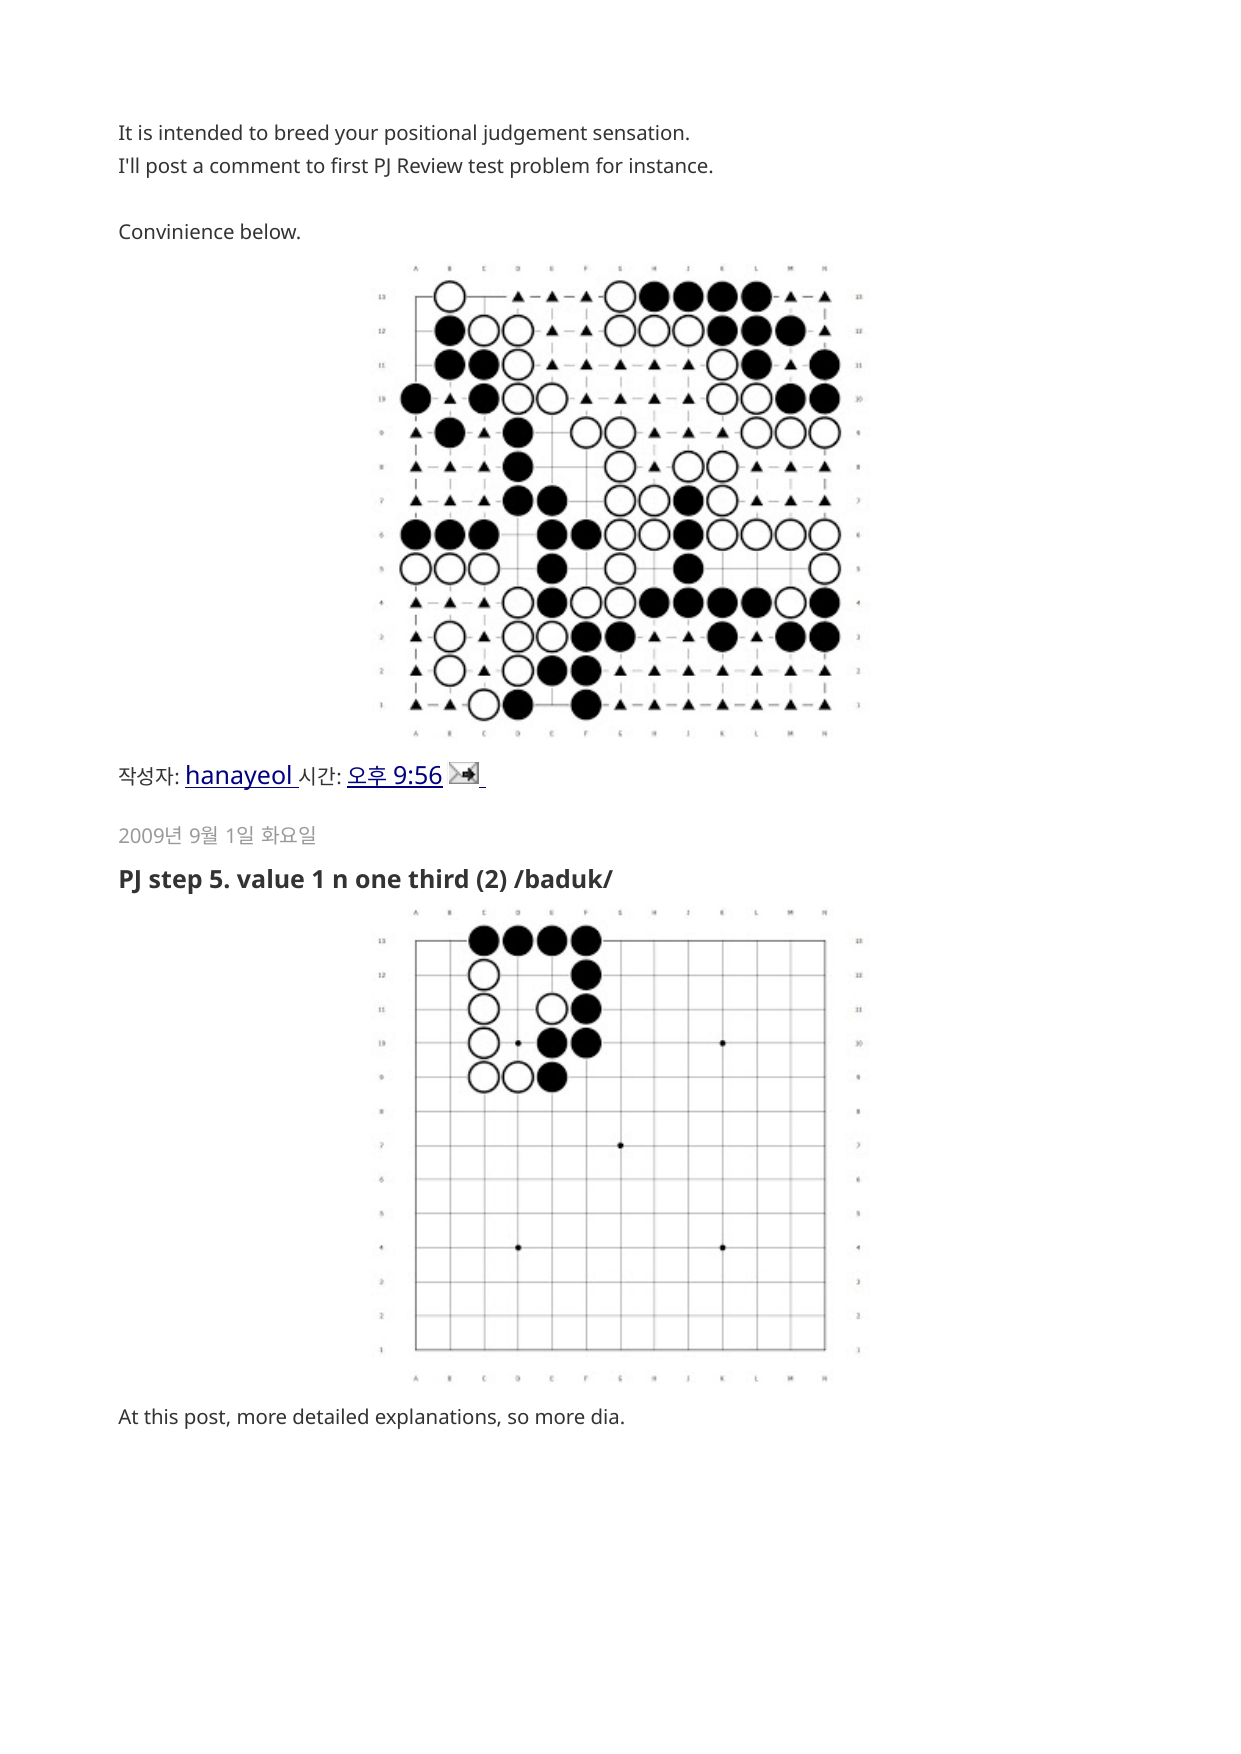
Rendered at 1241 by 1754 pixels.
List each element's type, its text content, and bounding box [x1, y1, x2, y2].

picture [449, 762, 479, 784]
picture [371, 252, 870, 751]
text At this post, more detailed explanations, so more dia. [118, 1402, 1122, 1430]
subtitle PJ step 5. value 1 n one third (2) /baduk/ [118, 861, 1122, 896]
subtitle 2009년 9월 1일 화요일 [118, 819, 1122, 849]
picture [371, 897, 870, 1395]
text It is intended to breed your positional judgement sensation. I'll post a comment to first PJ Review test problem for instance. Convinience below. [118, 118, 1122, 246]
text 작성자: hanayeol 시간: 오후 9:56 [118, 758, 1122, 792]
